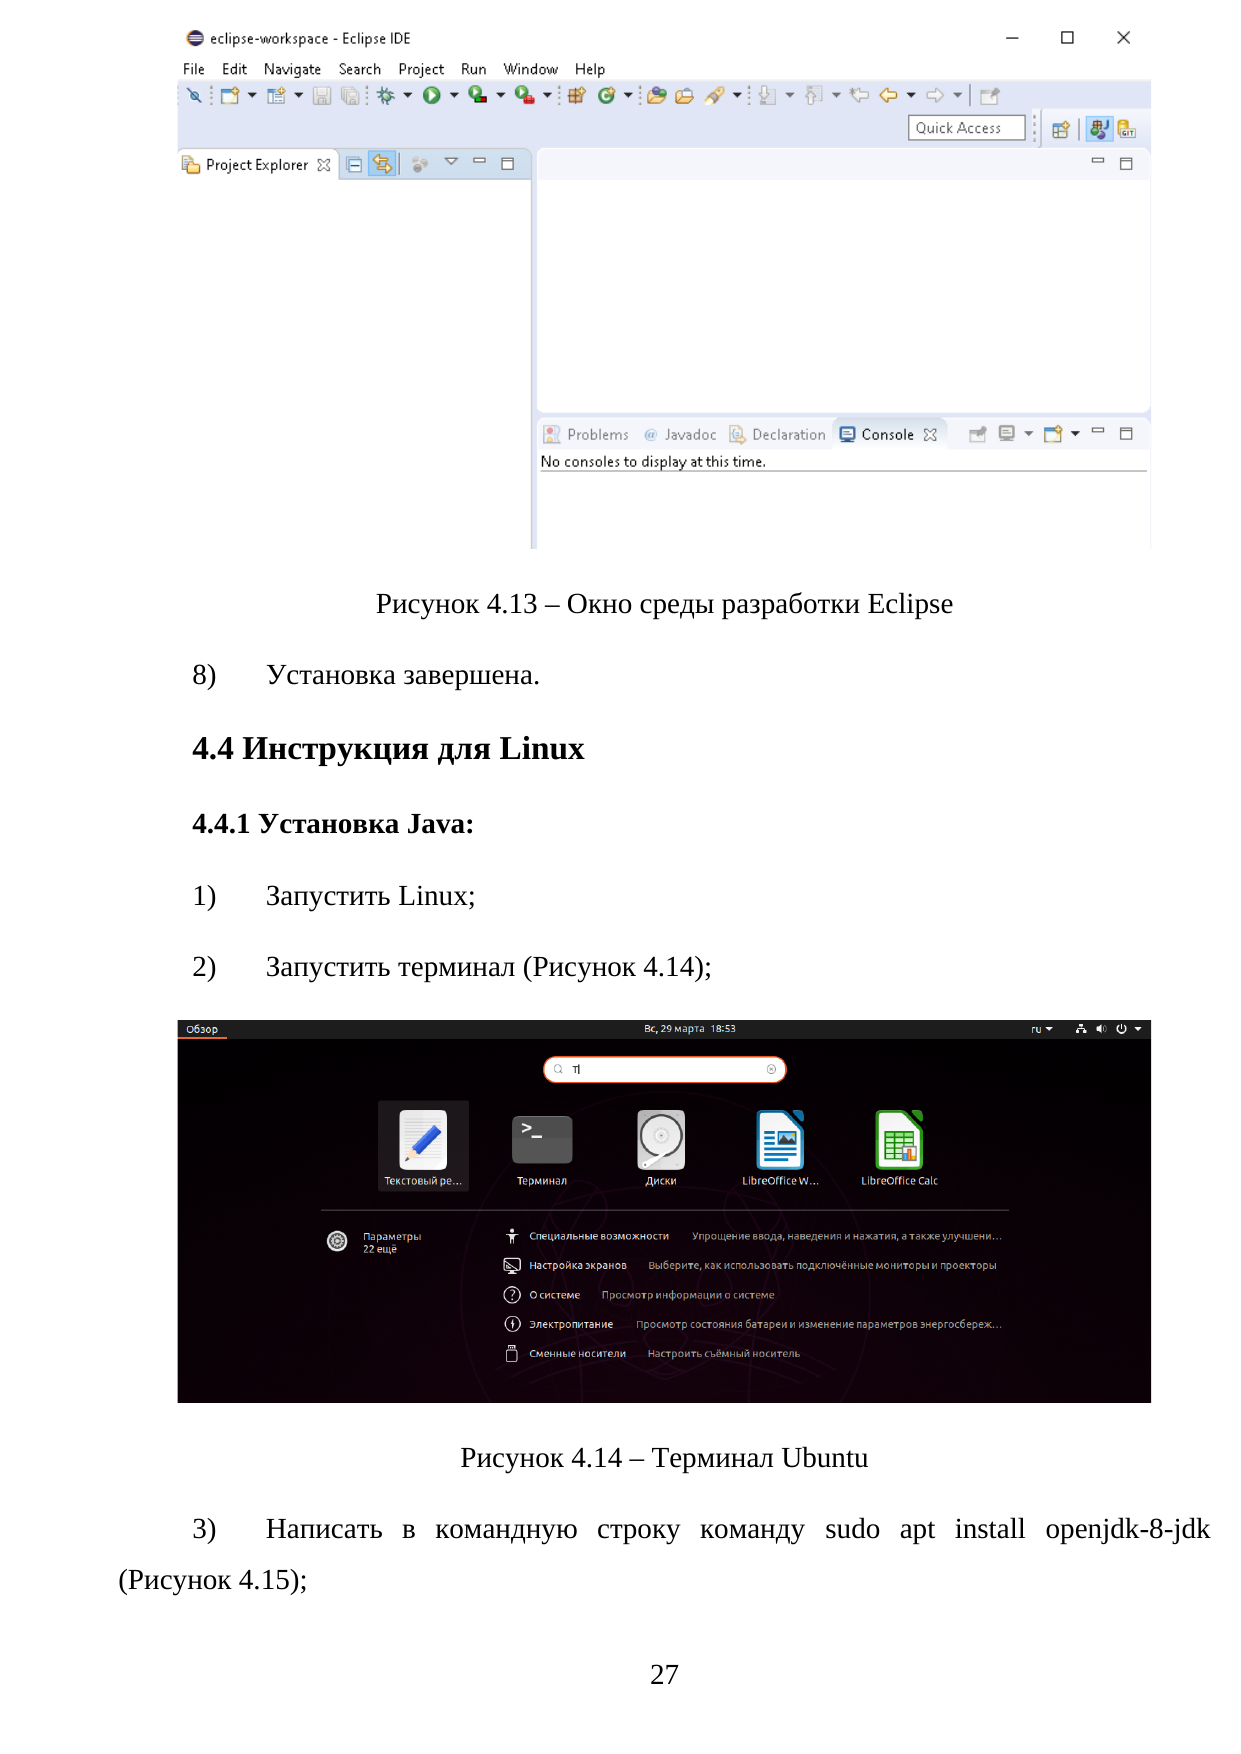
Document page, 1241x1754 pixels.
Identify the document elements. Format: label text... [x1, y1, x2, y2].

list Написать в командную строку команду sudo apt install openjdk-8-jdk (Рисунок 4.15); [118, 1511, 1211, 1595]
text Рисунок 4.13 – Окно среды разработки Eclipse [118, 586, 1211, 619]
list Установка завершена. [118, 657, 1211, 691]
subtitle 4.4.1 Установка Java: [118, 806, 1211, 840]
list Запустить Linux; [118, 878, 1211, 911]
list Запустить терминал (Рисунок 4.14); [118, 949, 1211, 982]
subtitle 4.4 Инструкция для Linux [118, 728, 1211, 766]
text Рисунок 4.14 – Терминал Ubuntu [118, 1440, 1211, 1474]
